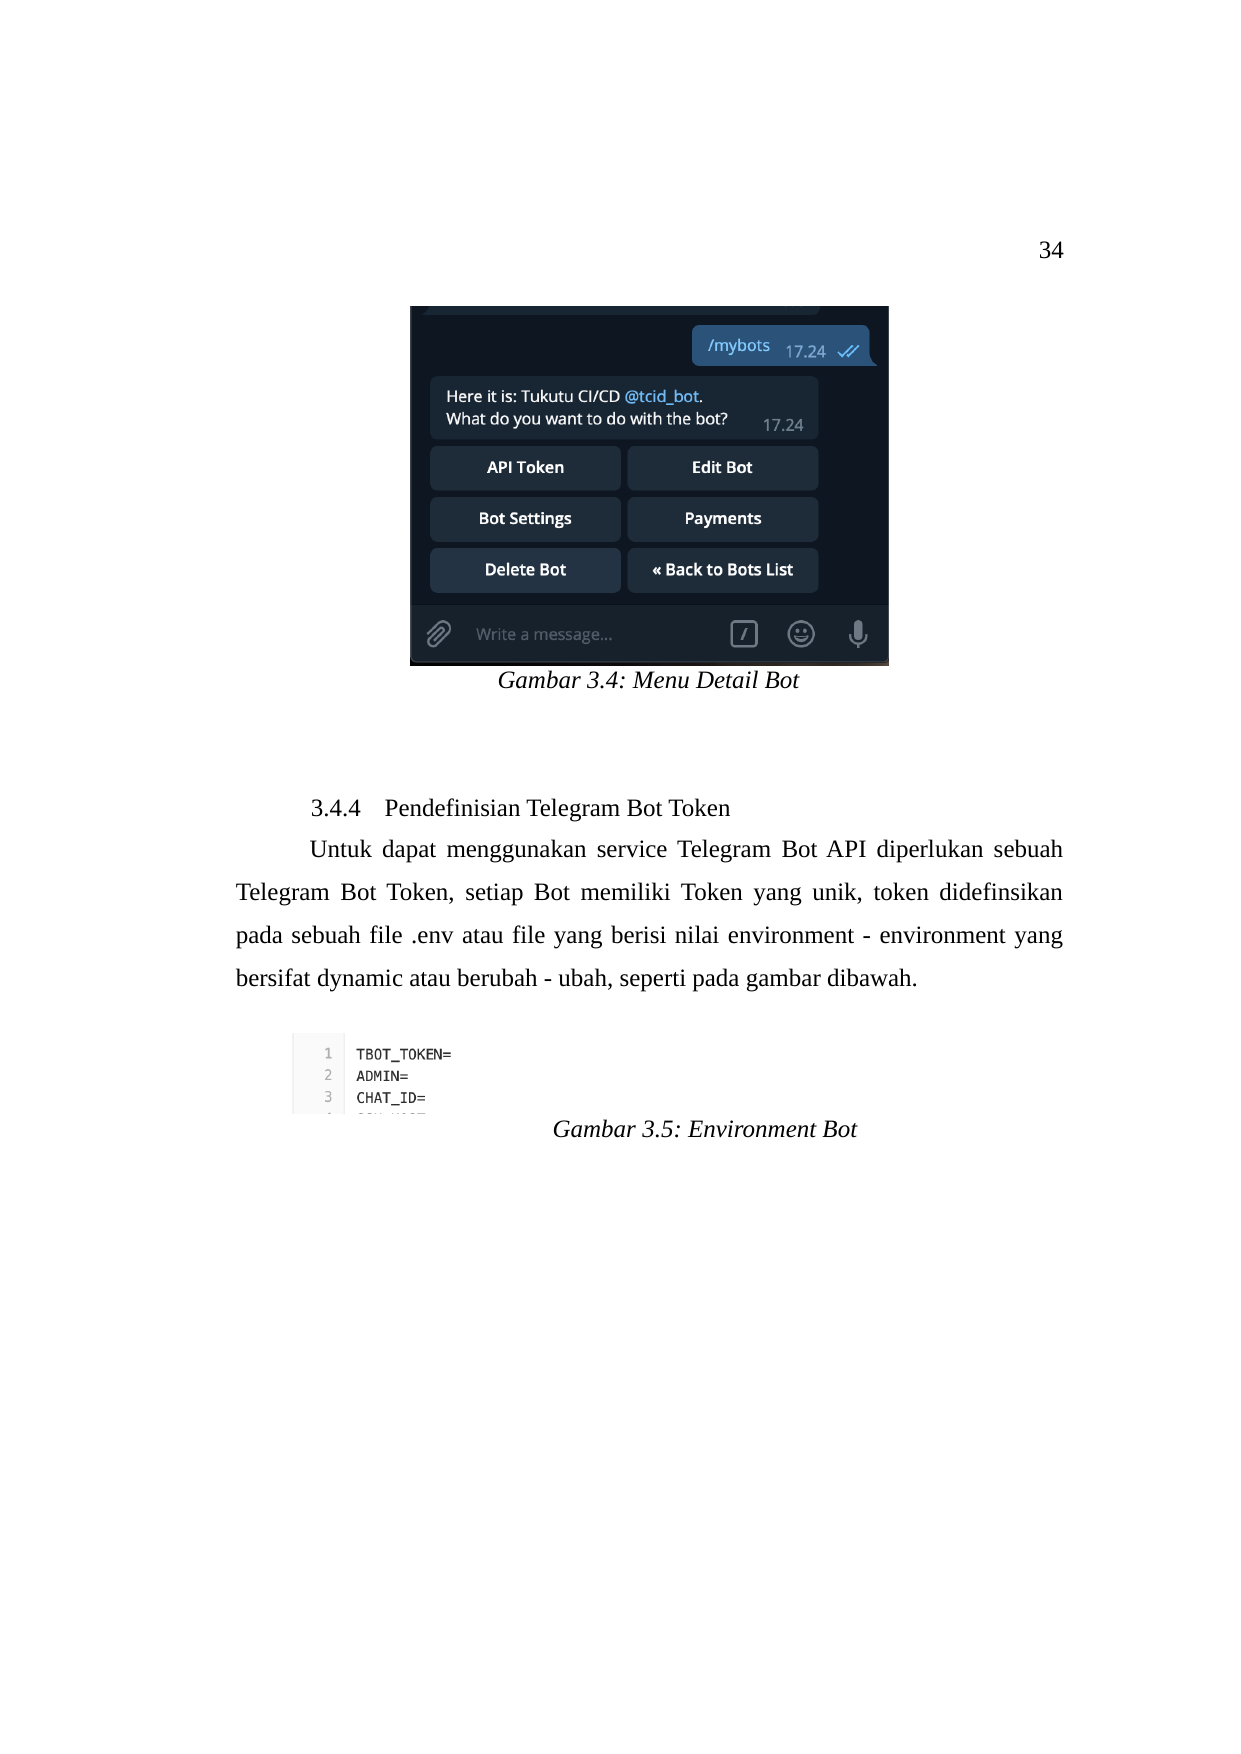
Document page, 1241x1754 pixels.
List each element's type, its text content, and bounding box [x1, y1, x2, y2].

text Untuk dapat menggunakan service Telegram Bot API diperlukan sebuah Telegram Bot Token, setiap Bot memiliki Token yang unik, token didefinsikan pada sebuah file .env atau file yang berisi nilai environment - environment yang bersifat dynamic atau berubah - ubah, seperti pada gambar dibawah. [236, 834, 1063, 992]
text Gambar 3.5: Environment Bot [236, 1033, 1176, 1143]
picture [410, 306, 889, 666]
picture [291, 1033, 1120, 1114]
text Gambar 3.4: Menu Detail Bot [410, 666, 889, 694]
subtitle Pendefinisian Telegram Bot Token [311, 793, 1063, 822]
